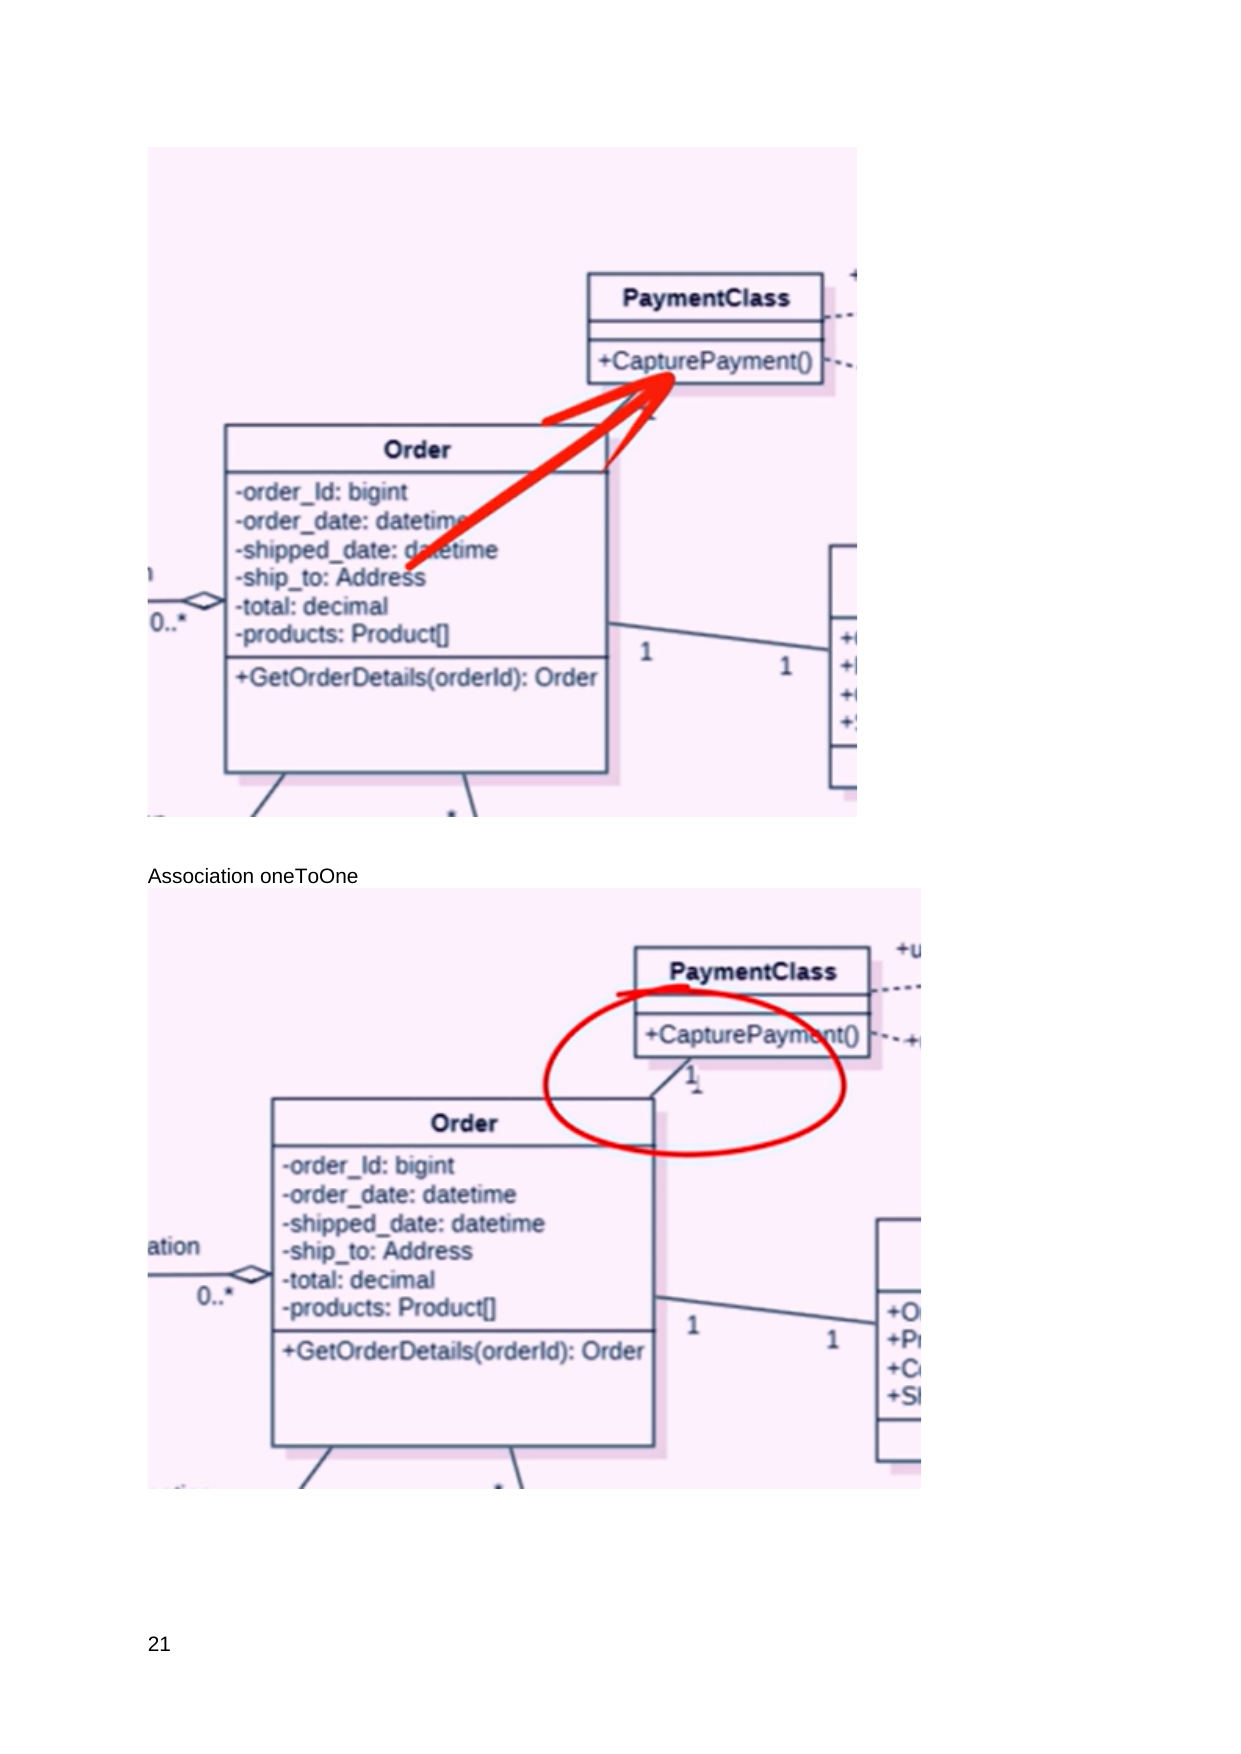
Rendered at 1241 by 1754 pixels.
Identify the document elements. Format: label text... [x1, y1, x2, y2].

picture [147, 147, 858, 817]
picture [147, 888, 922, 1489]
text Association oneToOne [148, 864, 1093, 888]
